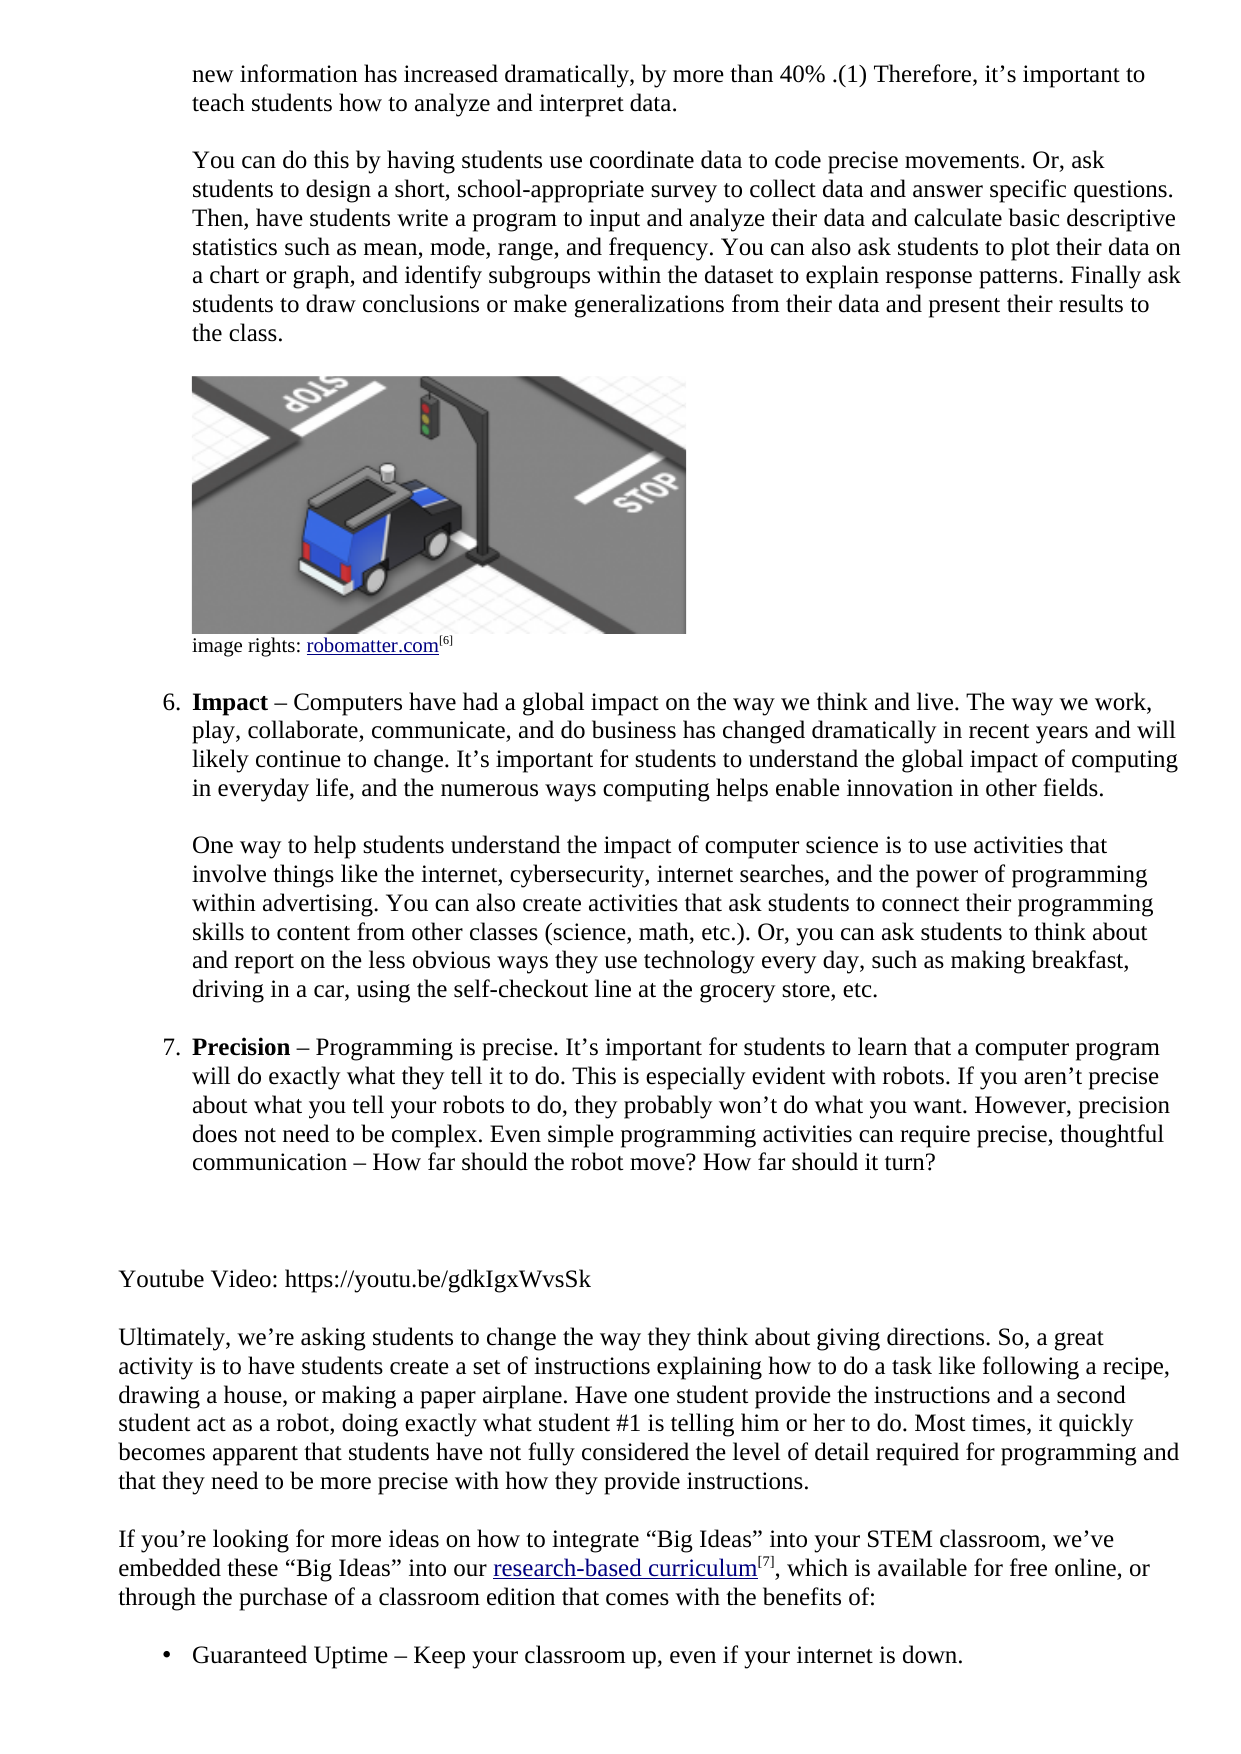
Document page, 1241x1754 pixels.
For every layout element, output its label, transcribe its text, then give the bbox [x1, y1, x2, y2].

list Guaranteed Uptime – Keep your classroom up, even if your internet is down. [162, 1640, 1181, 1669]
list new information has increased dramatically, by more than 40% .(1) Therefore, it’s important to teach students how to analyze and interpret data. You can do this by having students use coordinate data to code precise movements. Or, ask students to design a short, school-appropriate survey to collect data and answer specific questions. Then, have students write a program to input and analyze their data and calculate basic descriptive statistics such as mean, mode, range, and frequency. You can also ask students to plot their data on a chart or graph, and identify subgroups within the dataset to explain response patterns. Finally ask students to draw conclusions or make generalizations from their data and present their results to the class. [162, 59, 1181, 347]
text Youtube Video: https://youtu.be/gdkIgxWvsSk [118, 1264, 1181, 1293]
picture [191, 376, 687, 634]
list Precision – Programming is precise. It’s important for students to learn that a computer program will do exactly what they tell it to do. This is especially evident with robots. If you aren’t precise about what you tell your robots to do, they probably won’t do what you want. However, precision does not need to be complex. Even simple programming activities can require precise, thoughtful communication – How far should the robot move? How far should it turn? [162, 1032, 1181, 1176]
text If you’re looking for more ideas on how to integrate “Big Ideas” into your STEM classroom, we’ve embedded these “Big Ideas” into our research-based curriculum, which is available for free online, or through the purchase of a classroom edition that comes with the benefits of: [118, 1524, 1181, 1610]
text Ultimately, we’re asking students to change the way they think about giving directions. So, a great activity is to have students create a set of instructions explaining how to do a task like following a recipe, drawing a house, or making a paper airplane. Have one student provide the instructions and a second student act as a robot, doing exactly what student #1 is telling him or her to do. Most times, it quickly becomes apparent that students have not fully considered the level of detail required for programming and that they need to be more precise with how they provide instructions. [118, 1322, 1181, 1495]
list Impact – Computers have had a global impact on the way we think and live. The way we work, play, collaborate, communicate, and do business has changed dramatically in recent years and will likely continue to change. It’s important for students to understand the global impact of computing in everyday life, and the numerous ways computing helps enable innovation in other fields. One way to help students understand the impact of computer science is to use activities that involve things like the internet, cybersecurity, internet searches, and the power of programming within advertising. You can also create activities that ask students to connect their programming skills to content from other classes (science, math, etc.). Or, you can ask students to think about and report on the less obvious ways they use technology every day, such as making breakfast, driving in a car, using the self-checkout line at the grocery store, etc. [162, 687, 1181, 1003]
list image rights: robomatter.com [162, 376, 1181, 657]
